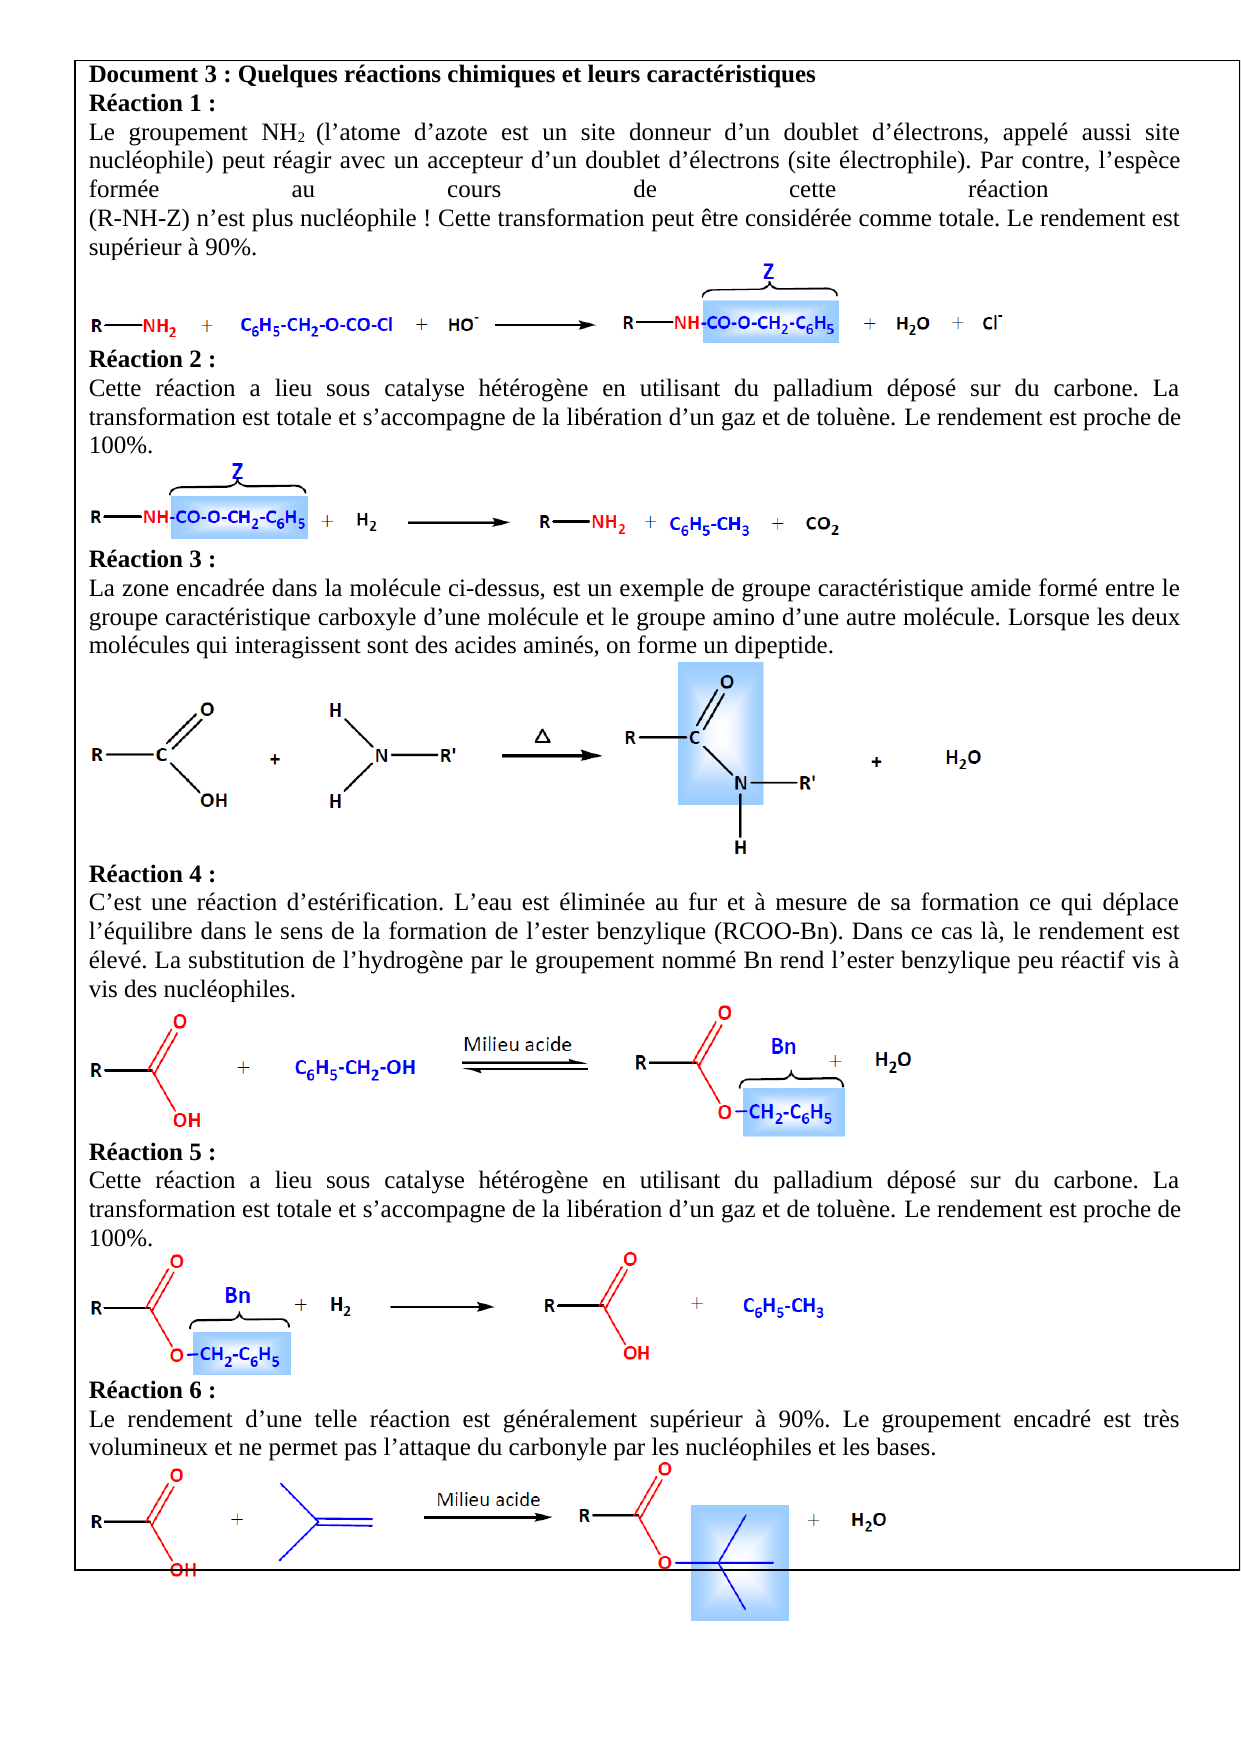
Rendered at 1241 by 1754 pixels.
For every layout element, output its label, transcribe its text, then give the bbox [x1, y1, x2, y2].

text Le rendement d’une telle réaction est généralement supérieur à 90%. Le groupement encadré est très volumineux et ne permet pas l’attaque du carbonyle par les nucléophiles et les bases. [88, 1404, 1181, 1461]
text Réaction 6 : [88, 1375, 1181, 1404]
text La zone encadrée dans la molécule ci-dessus, est un exemple de groupe caractéristique amide formé entre le groupe caractéristique carboxyle d’une molécule et le groupe amino d’une autre molécule. Lorsque les deux molécules qui interagissent sont des acides aminés, on forme un dipeptide. [88, 573, 1181, 659]
text Réaction 1 : [88, 88, 1181, 117]
text Cette réaction a lieu sous catalyse hétérogène en utilisant du palladium déposé sur du carbone. La transformation est totale et s’accompagne de la libération d’un gaz et de toluène. Le rendement est proche de 100%. [88, 373, 1181, 459]
text C’est une réaction d’estérification. L’eau est éliminée au fur et à mesure de sa formation ce qui déplace l’équilibre dans le sens de la formation de l’ester benzylique (RCOO-Bn). Dans ce cas là, le rendement est élevé. La substitution de l’hydrogène par le groupement nommé Bn rend l’ester benzylique peu réactif vis à vis des nucléophiles. [88, 887, 1181, 1002]
text Réaction 3 : [88, 544, 1181, 573]
text Cette réaction a lieu sous catalyse hétérogène en utilisant du palladium déposé sur du carbone. La transformation est totale et s’accompagne de la libération d’un gaz et de toluène. Le rendement est proche de 100%. [88, 1165, 1181, 1252]
text Réaction 5 : [88, 1137, 1181, 1165]
text Le groupement NH2 (l’atome d’azote est un site donneur d’un doublet d’électrons, appelé aussi site nucléophile) peut réagir avec un accepteur d’un doublet d’électrons (site électrophile). Par contre, l’espèce formée au cours de cette réaction (R-NH-Z) n’est plus nucléophile ! Cette transformation peut être considérée comme totale. Le rendement est supérieur à 90%. [88, 117, 1181, 260]
text Réaction 2 : [88, 344, 1181, 373]
picture [88, 1461, 888, 1569]
picture [88, 459, 842, 544]
picture [88, 1571, 888, 1621]
picture [88, 659, 984, 859]
text Réaction 4 : [88, 859, 1181, 887]
picture [88, 260, 1006, 344]
text Document 3 : Quelques réactions chimiques et leurs caractéristiques [88, 61, 1181, 88]
picture [88, 1002, 913, 1137]
picture [88, 1251, 826, 1375]
